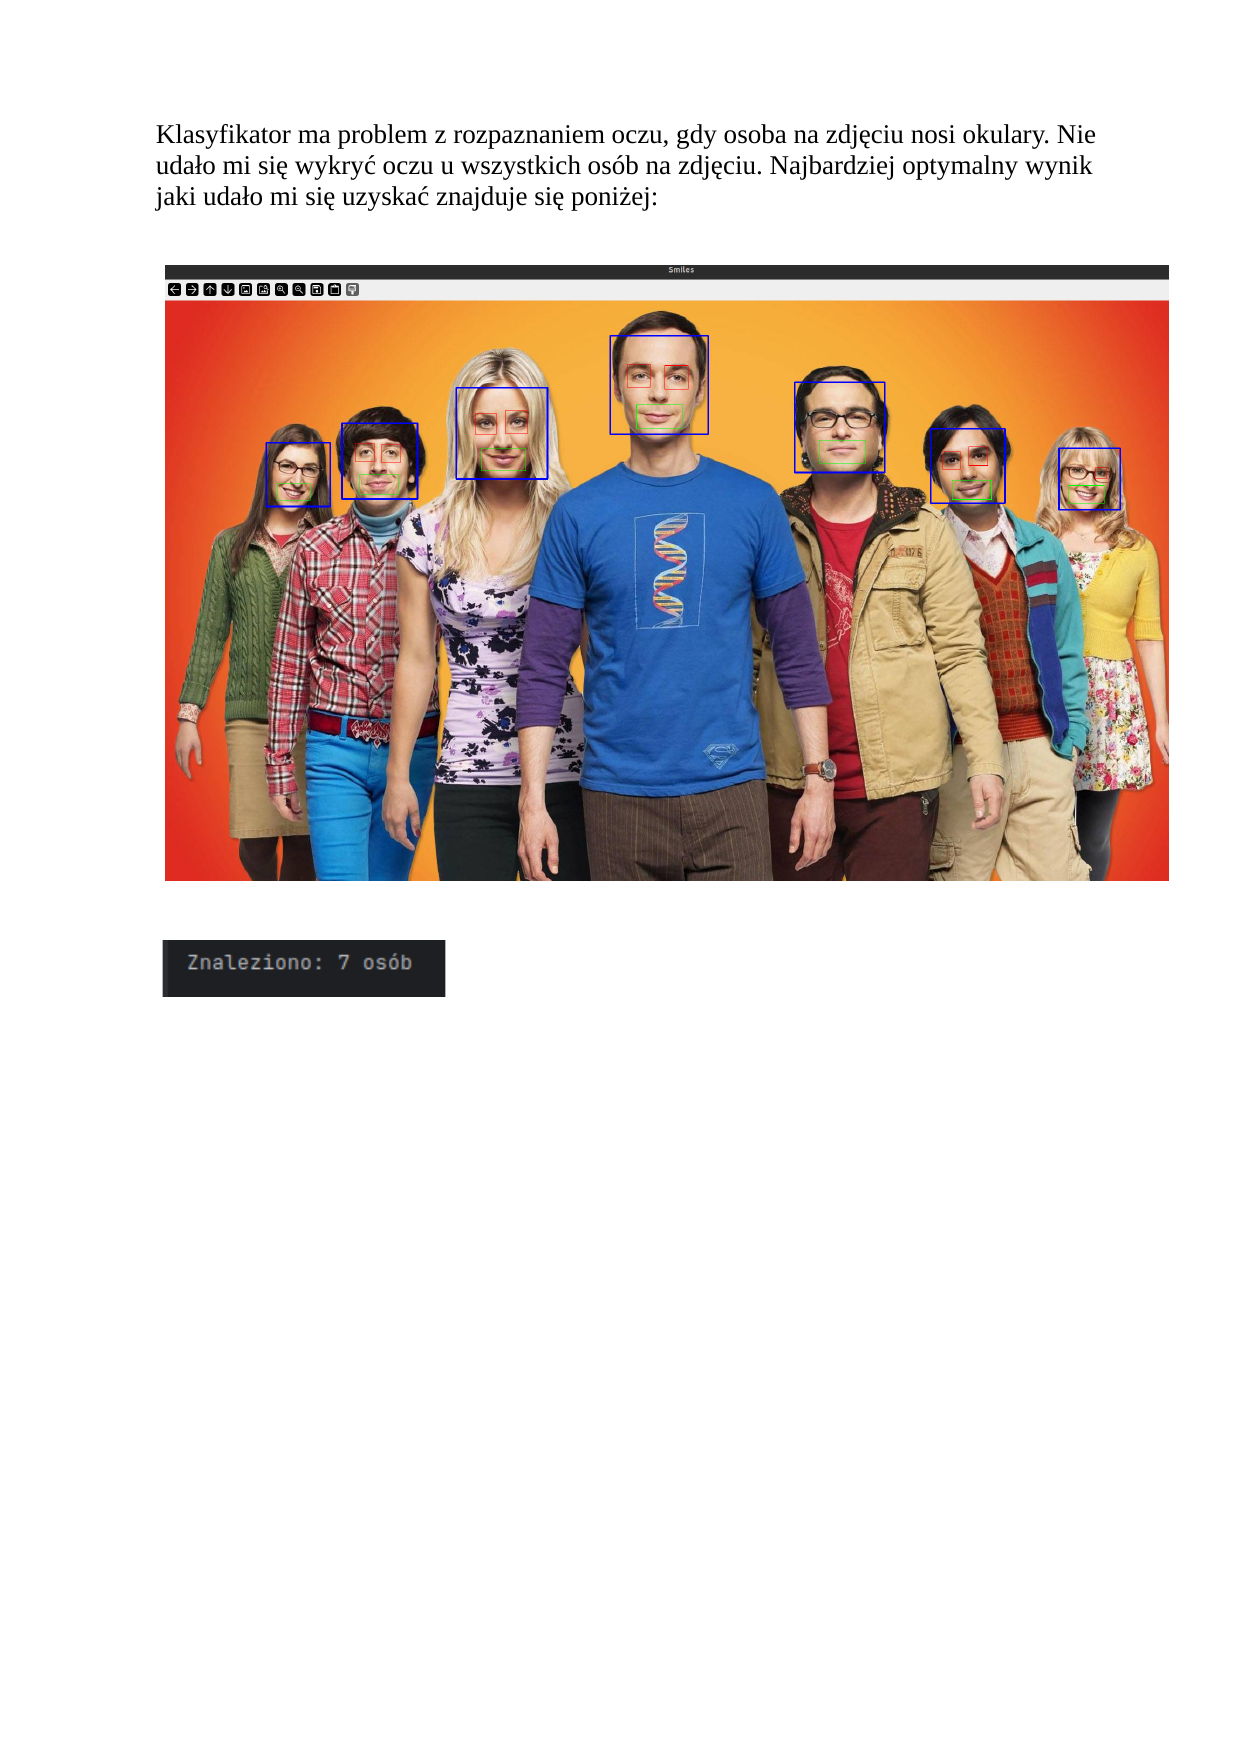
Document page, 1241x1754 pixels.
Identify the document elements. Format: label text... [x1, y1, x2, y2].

picture [165, 265, 1169, 881]
picture [162, 940, 446, 997]
list Klasyfikator ma problem z rozpaznaniem oczu, gdy osoba na zdjęciu nosi okulary. Nie udało mi się wykryć oczu u wszystkich osób na zdjęciu. Najbardziej optymalny wynik jaki udało mi się uzyskać znajduje się poniżej: [118, 118, 1122, 212]
